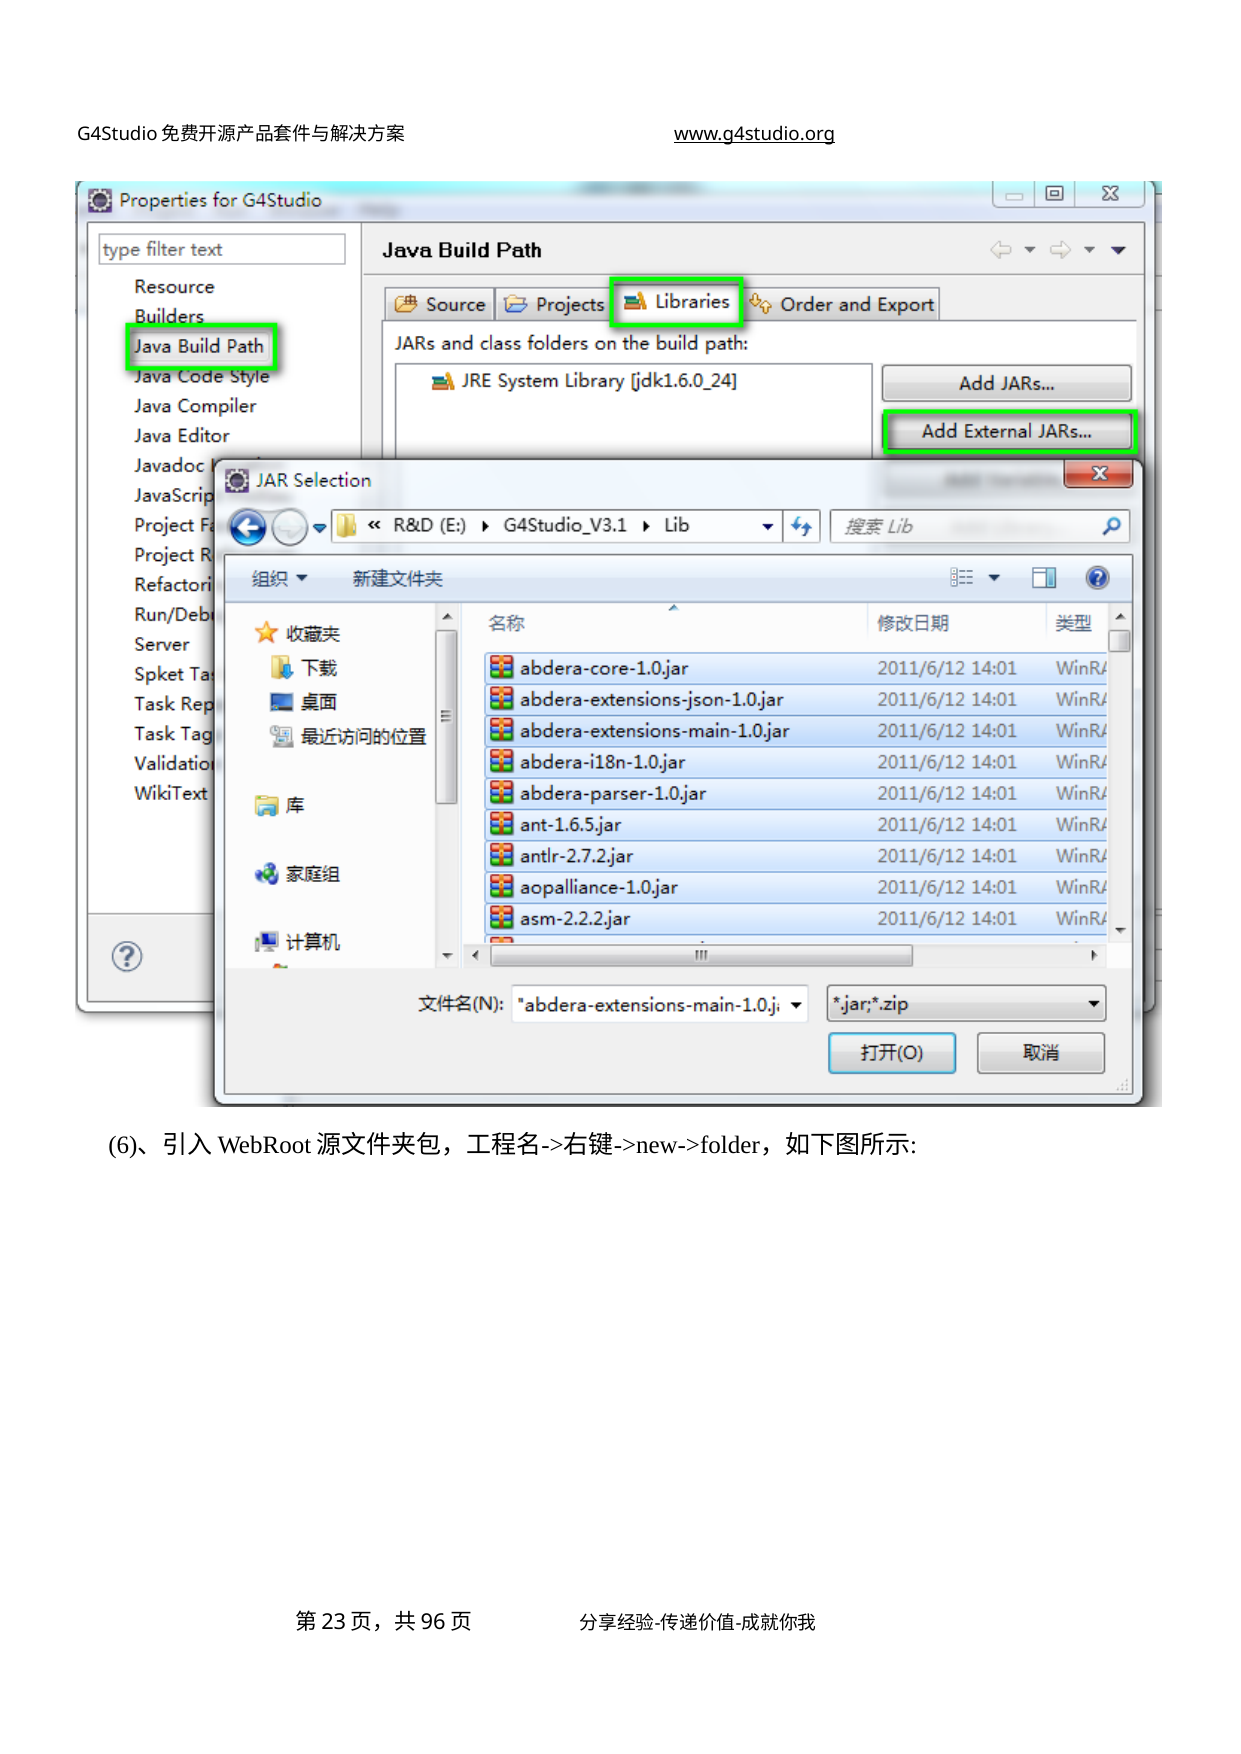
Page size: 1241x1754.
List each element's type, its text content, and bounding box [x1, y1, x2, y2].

text (6)、引入WebRoot源文件夹包，工程名->右键->new->folder，如下图所示: [77, 175, 1163, 1161]
picture [75, 181, 1162, 1107]
